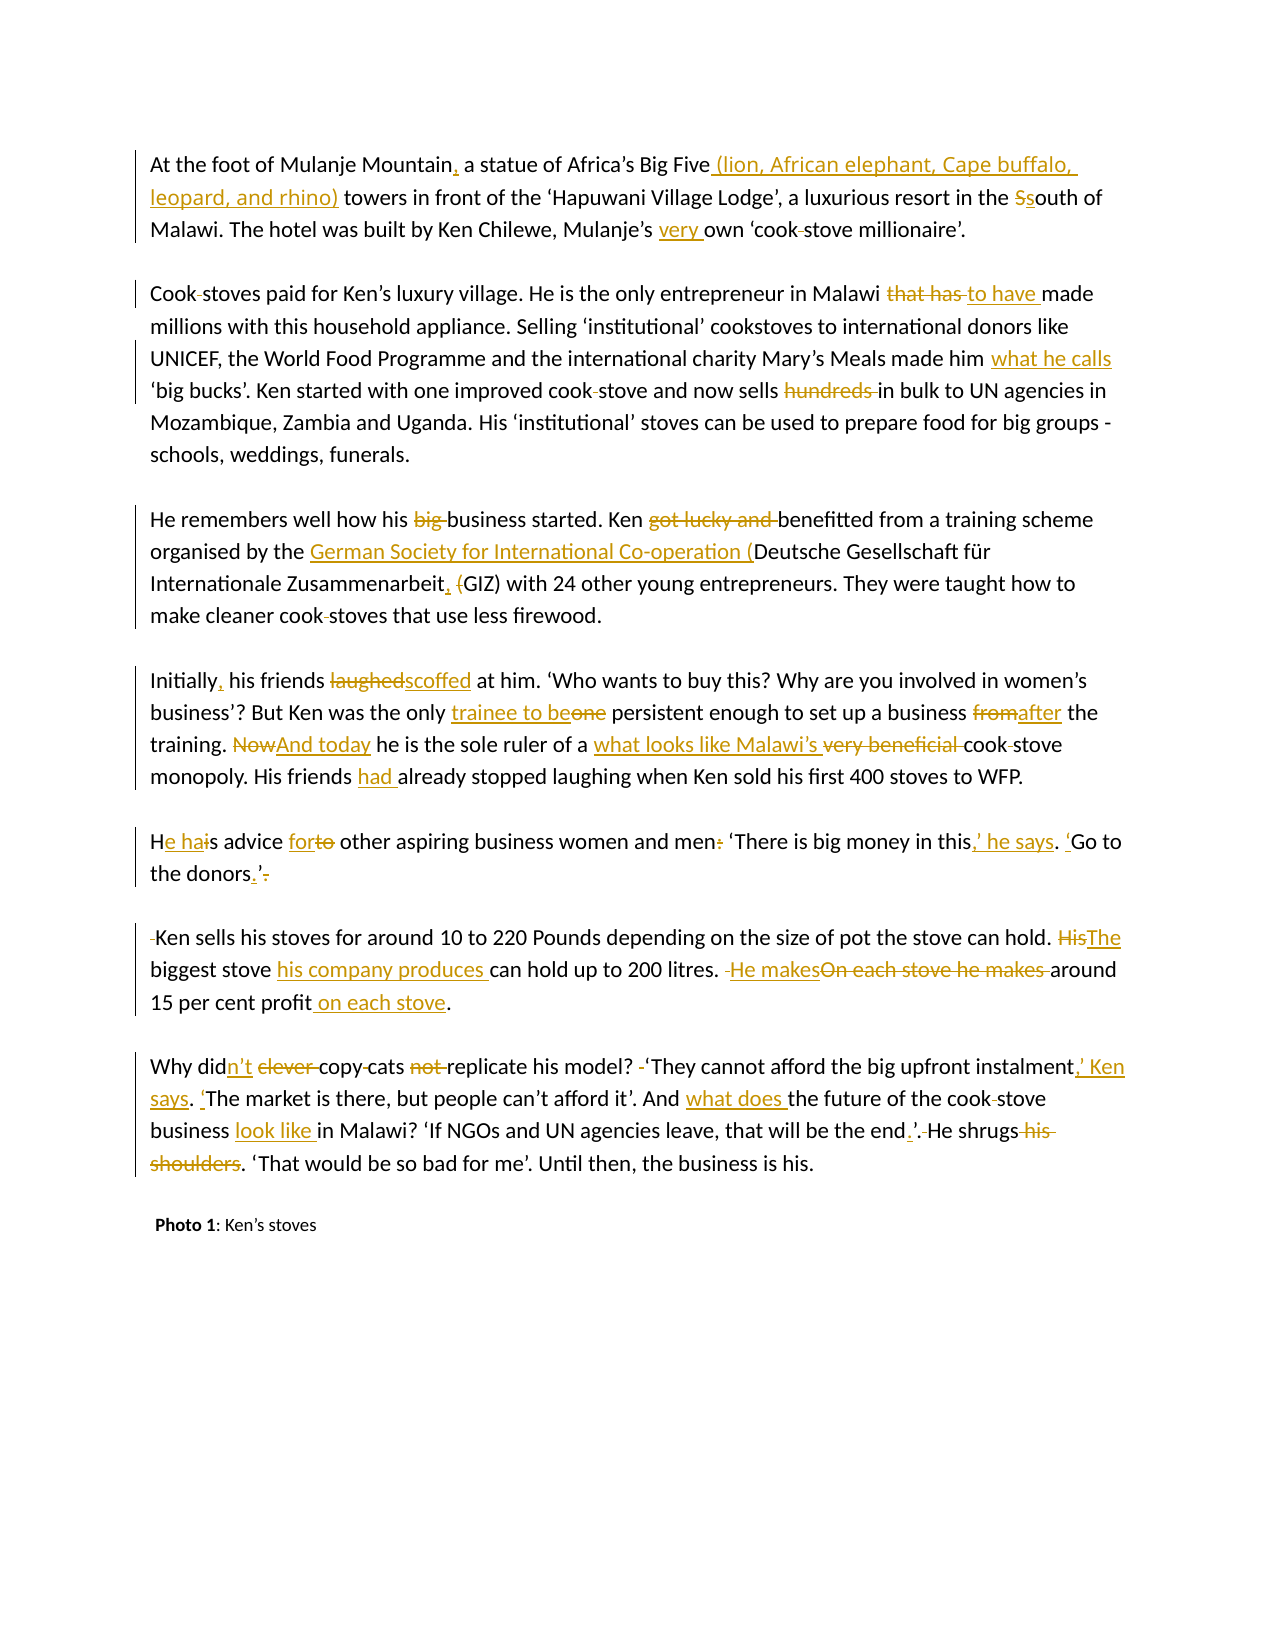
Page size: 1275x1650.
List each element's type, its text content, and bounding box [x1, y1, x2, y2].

text Photo 1: Ken’s stoves [150, 1213, 1125, 1236]
text Ken sells his stoves for around 10 to 220 Pounds depending on the size of pot the stove can hold. The biggest stove his company produces can hold up to 200 litres. He makesaround 15 per cent profit on each stove. [150, 923, 1125, 1016]
text He remembers well how his business started. Ken benefitted from a training scheme organised by the German Society for International Co-operation (Deutsche Gesellschaft für Internationale Zusammenarbeit, GIZ) with 24 other young entrepreneurs. They were taught how to make cleaner cookstoves that use less firewood. [150, 505, 1125, 629]
text Why didn’t copycats replicate his model? ‘They cannot afford the big upfront instalment,’ Ken says. ‘The market is there, but people can’t afford it’. And what does the future of the cookstove business look like in Malawi? ‘If NGOs and UN agencies leave, that will be the end.’.He shrugs. ‘That would be so bad for me’. Until then, the business is his. [150, 1052, 1125, 1177]
text Cookstoves paid for Ken’s luxury village. He is the only entrepreneur in Malawi to have made millions with this household appliance. Selling ‘institutional’ cookstoves to international donors like UNICEF, the World Food Programme and the international charity Mary’s Meals made him what he calls ‘big bucks’. Ken started with one improved cookstove and now sells in bulk to UN agencies in Mozambique, Zambia and Uganda. His ‘institutional’ stoves can be used to prepare food for big groups - schools, weddings, funerals. [150, 279, 1125, 468]
text Initially, his friends scoffed at him. ‘Who wants to buy this? Why are you involved in women’s business’? But Ken was the only trainee to be persistent enough to set up a business after the training. And today he is the sole ruler of a what looks like Malawi’s cookstove monopoly. His friends had already stopped laughing when Ken sold his first 400 stoves to WFP. [150, 666, 1125, 790]
text At the foot of Mulanje Mountain, a statue of Africa’s Big Five (lion, African elephant, Cape buffalo, leopard, and rhino) towers in front of the ‘Hapuwani Village Lodge’, a luxurious resort in the south of Malawi. The hotel was built by Ken Chilewe, Mulanje’s very own ‘cookstove millionaire’. [150, 150, 1125, 243]
text He has advice for other aspiring business women and men ‘There is big money in this,’ he says. ‘Go to the donors.’ [150, 827, 1125, 887]
